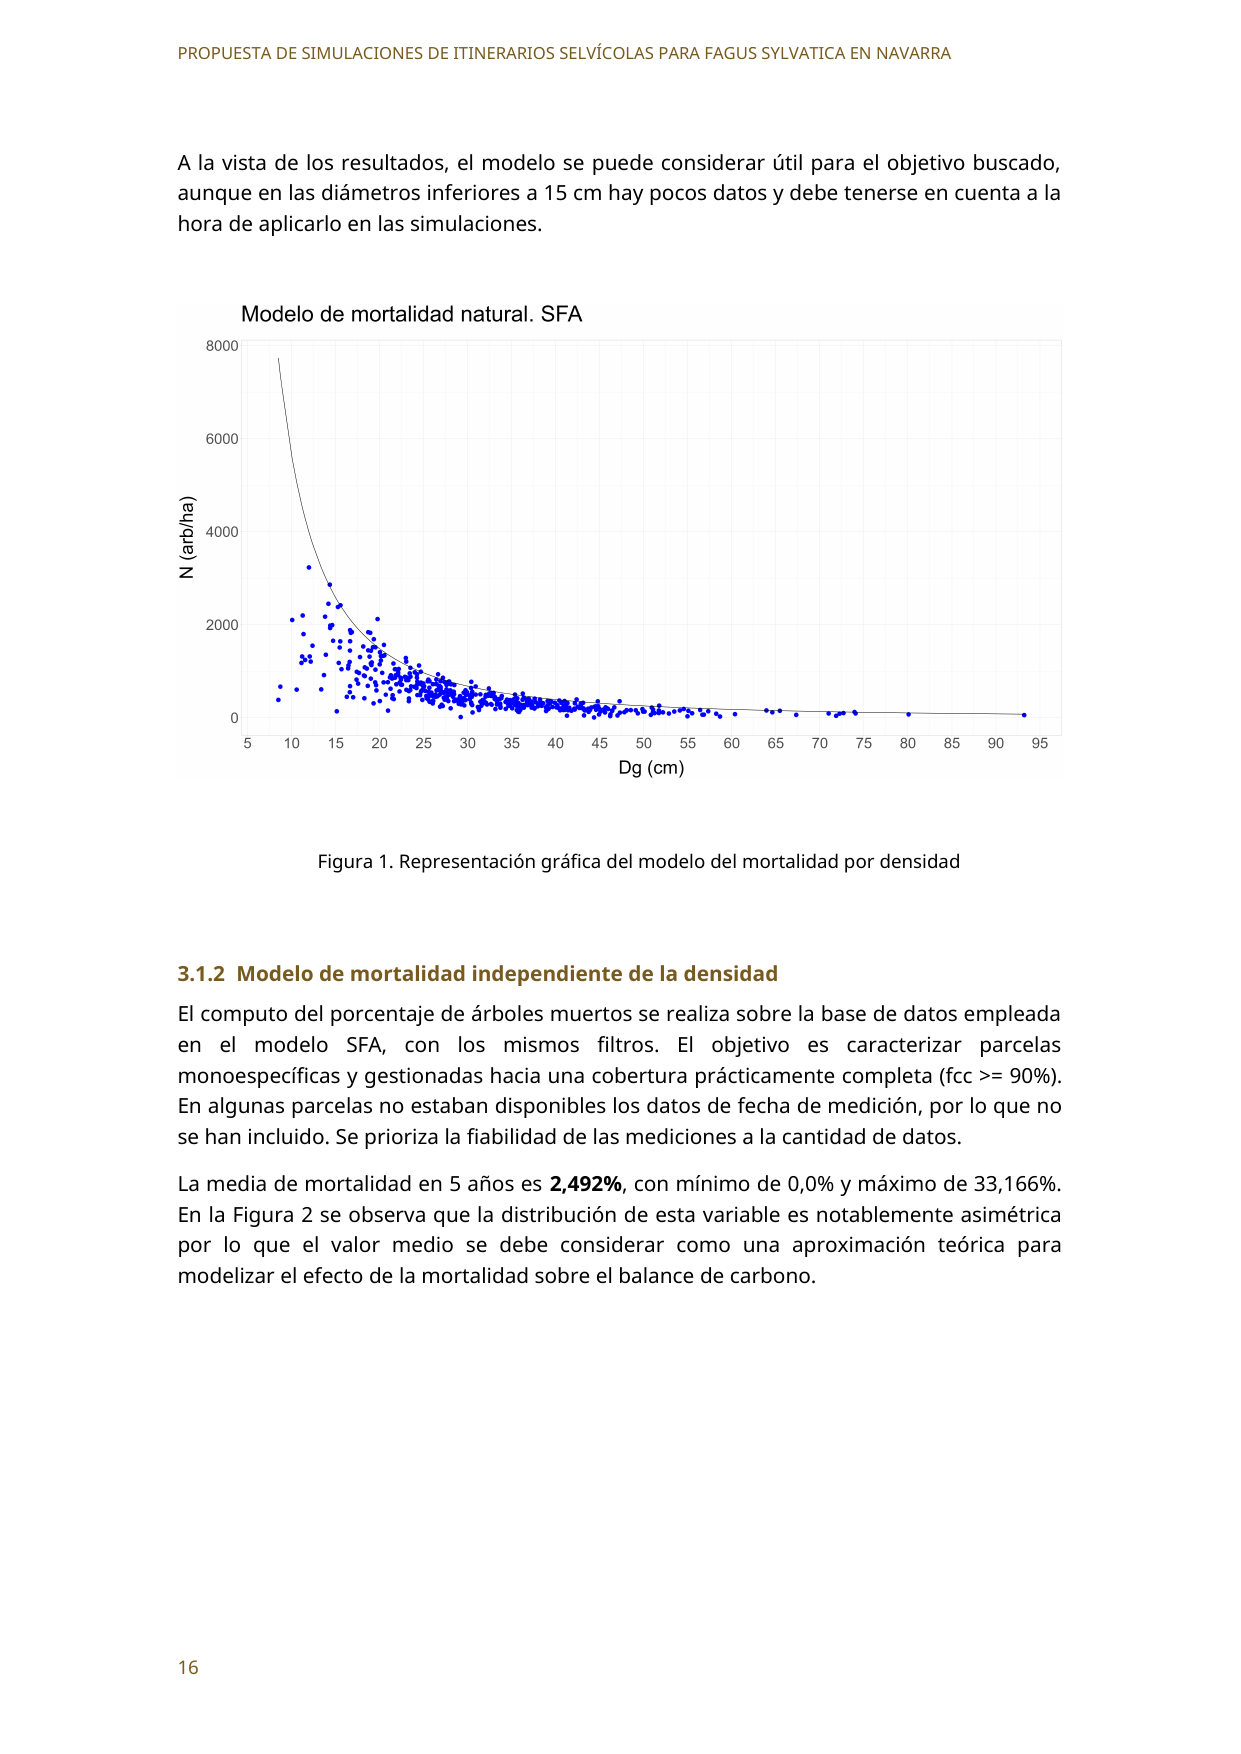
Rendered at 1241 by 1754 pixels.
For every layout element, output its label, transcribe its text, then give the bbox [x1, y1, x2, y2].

text La media de mortalidad en 5 años es 2,492%, con mínimo de 0,0% y máximo de 33,166%. En la Figura 2 se observa que la distribución de esta variable es notablemente asimétrica por lo que el valor medio se debe considerar como una aproximación teórica para modelizar el efecto de la mortalidad sobre el balance de carbono. [177, 1169, 1063, 1290]
picture [177, 303, 1063, 780]
subtitle Modelo de mortalidad independiente de la densidad [177, 959, 1063, 987]
text El computo del porcentaje de árboles muertos se realiza sobre la base de datos empleada en el modelo SFA, con los mismos filtros. El objetivo es caracterizar parcelas monoespecíficas y gestionadas hacia una cobertura prácticamente completa (fcc >= 90%). En algunas parcelas no estaban disponibles los datos de fecha de medición, por lo que no se han incluido. Se prioriza la fiabilidad de las mediciones a la cantidad de datos. [177, 999, 1063, 1151]
list Representación gráfica del modelo del mortalidad por densidad [215, 848, 1063, 874]
text A la vista de los resultados, el modelo se puede considerar útil para el objetivo buscado, aunque en las diámetros inferiores a 15 cm hay pocos datos y debe tenerse en cuenta a la hora de aplicarlo en las simulaciones. [177, 148, 1063, 237]
